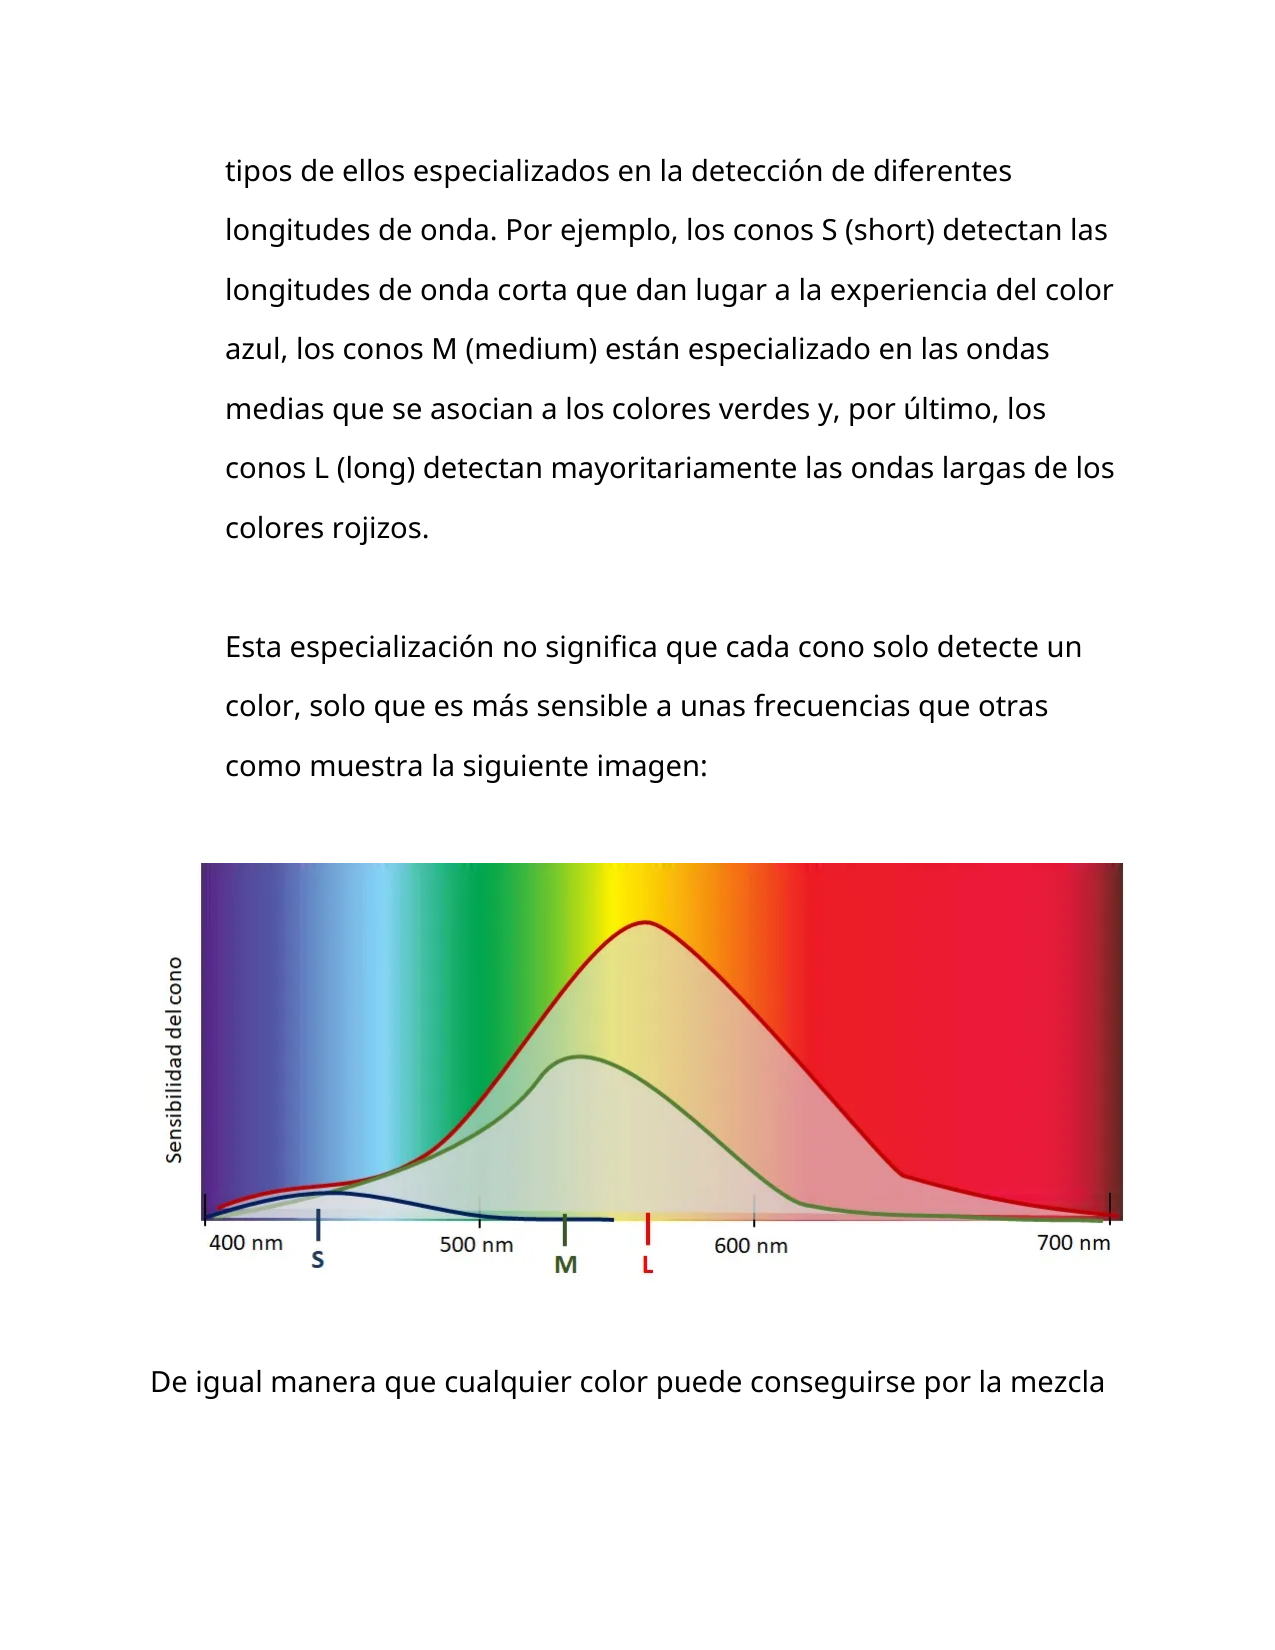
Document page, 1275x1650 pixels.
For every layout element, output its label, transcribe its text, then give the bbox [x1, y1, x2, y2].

list tipos de ellos especializados en la detección de diferentes longitudes de onda. Por ejemplo, los conos S (short) detectan las longitudes de onda corta que dan lugar a la experiencia del color azul, los conos M (medium) están especializado en las ondas medias que se asocian a los colores verdes y, por último, los conos L (long) detectan mayoritariamente las ondas largas de los colores rojizos. [187, 150, 1125, 547]
picture [150, 863, 1125, 1283]
text Esta especialización no significa que cada cono solo detecte un color, solo que es más sensible a unas frecuencias que otras como muestra la siguiente imagen: [225, 626, 1125, 784]
text De igual manera que cualquier color puede conseguirse por la mezcla [150, 1362, 1125, 1401]
